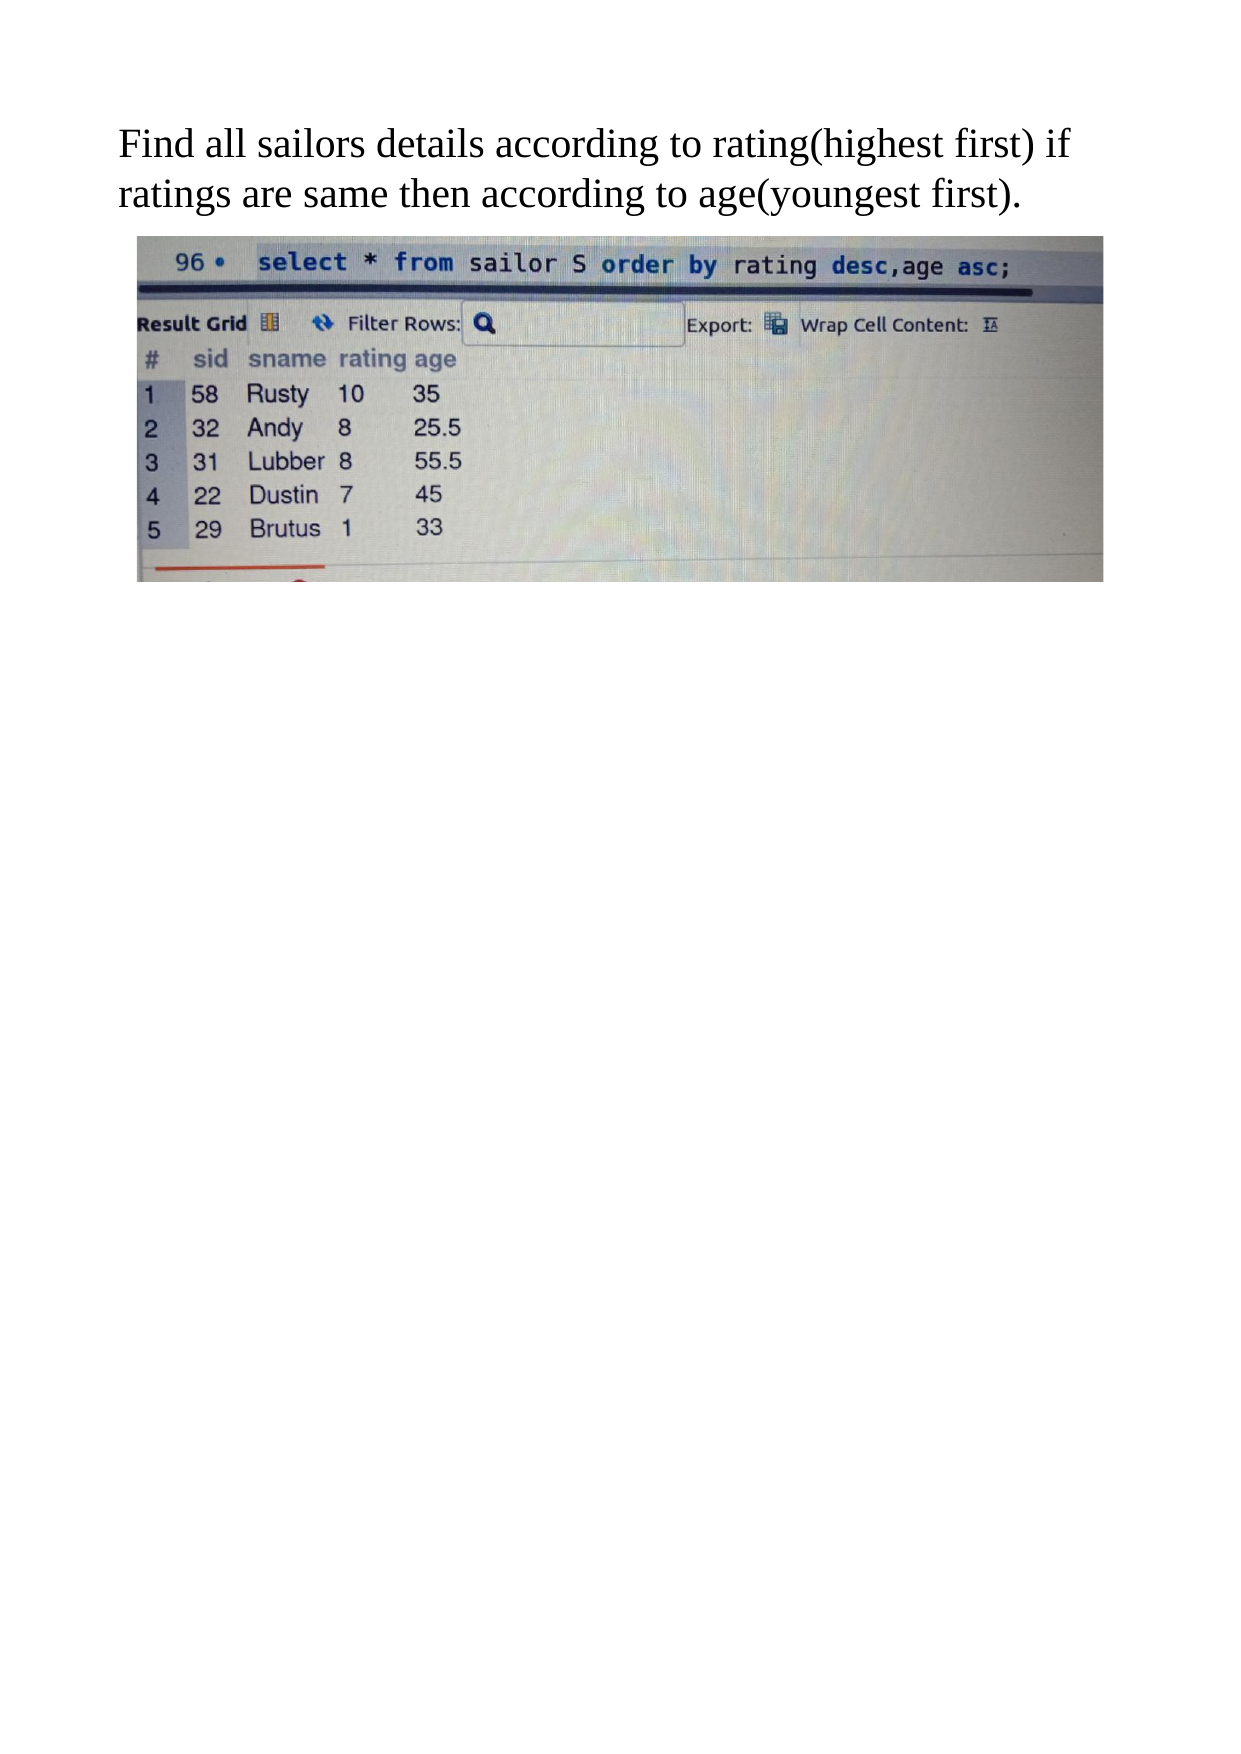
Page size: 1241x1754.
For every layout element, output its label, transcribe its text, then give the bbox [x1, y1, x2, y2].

picture [136, 236, 1104, 582]
list Find all sailors details according to rating(highest first) if ratings are same then according to age(youngest first). [118, 118, 1122, 217]
